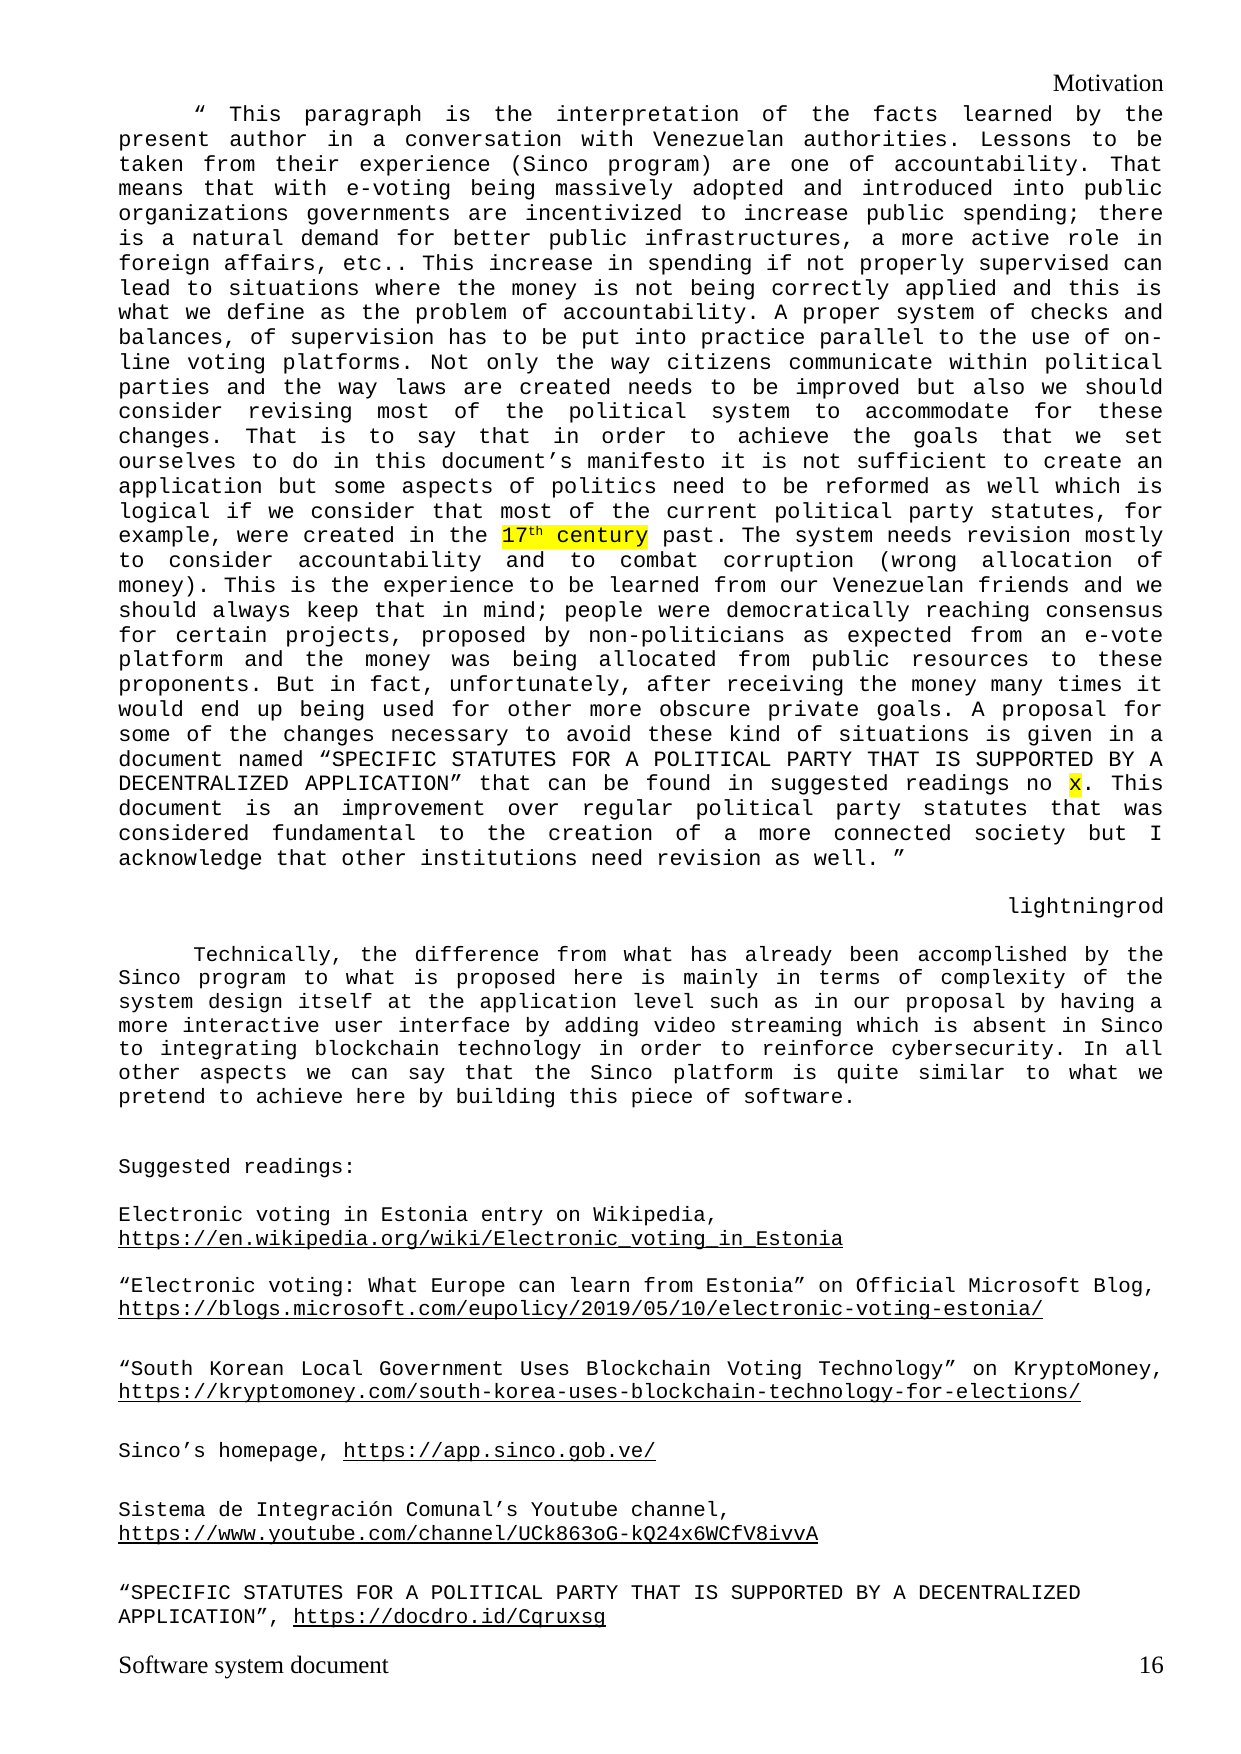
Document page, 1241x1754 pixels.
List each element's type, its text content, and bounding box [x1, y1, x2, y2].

text “SPECIFIC STATUTES FOR A POLITICAL PARTY THAT IS SUPPORTED BY A DECENTRALIZED APPLICATION”, https://docdro.id/Cqruxsg [118, 1582, 1164, 1629]
text Sinco’s homepage, https://app.sinco.gob.ve/ [118, 1440, 1164, 1464]
text “South Korean Local Government Uses Blockchain Voting Technology” on KryptoMoney, https://kryptomoney.com/south-korea-uses-blockchain-technology-for-elections/ [118, 1357, 1164, 1405]
text “ This paragraph is the interpretation of the facts learned by the present author in a conversation with Venezuelan authorities. Lessons to be taken from their experience (Sinco program) are one of accountability. That means that with e-voting being massively adopted and introduced into public organizations governments are incentivized to increase public spending; there is a natural demand for better public infrastructures, a more active role in foreign affairs, etc.. This increase in spending if not properly supervised can lead to situations where the money is not being correctly applied and this is what we define as the problem of accountability. A proper system of checks and balances, of supervision has to be put into practice parallel to the use of on-line voting platforms. Not only the way citizens communicate within political parties and the way laws are created needs to be improved but also we should consider revising most of the political system to accommodate for these changes. That is to say that in order to achieve the goals that we set ourselves to do in this document’s manifesto it is not sufficient to create an application but some aspects of politics need to be reformed as well which is logical if we consider that most of the current political party statutes, for example, were created in the 17th century past. The system needs revision mostly to consider accountability and to combat corruption (wrong allocation of money). This is the experience to be learned from our Venezuelan friends and we should always keep that in mind; people were democratically reaching consensus for certain projects, proposed by non-politicians as expected from an e-vote platform and the money was being allocated from public resources to these proponents. But in fact, unfortunately, after receiving the money many times it would end up being used for other more obscure private goals. A proposal for some of the changes necessary to avoid these kind of situations is given in a document named “SPECIFIC STATUTES FOR A POLITICAL PARTY THAT IS SUPPORTED BY A DECENTRALIZED APPLICATION” that can be found in suggested readings no x. This document is an improvement over regular political party statutes that was considered fundamental to the creation of a more connected society but I acknowledge that other institutions need revision as well. ” [118, 103, 1164, 872]
text lightningrod [118, 895, 1164, 920]
text Technically, the difference from what has already been accomplished by the Sinco program to what is proposed here is mainly in terms of complexity of the system design itself at the application level such as in our proposal by having a more interactive user interface by adding video streaming which is absent in Sinco to integrating blockchain technology in order to reinforce cybersecurity. In all other aspects we can say that the Sinco platform is quite similar to what we pretend to achieve here by building this piece of software. [118, 944, 1164, 1109]
text Suggested readings: [118, 1157, 1164, 1180]
text https://www.youtube.com/channel/UCk863oG-kQ24x6WCfV8ivvA [118, 1523, 1164, 1547]
text Sistema de Integración Comunal’s Youtube channel, [118, 1499, 1164, 1523]
text “Electronic voting: What Europe can learn from Estonia” on Official Microsoft Blog, [118, 1275, 1164, 1298]
text Electronic voting in Estonia entry on Wikipedia, https://en.wikipedia.org/wiki/Electronic_voting_in_Estonia [118, 1204, 1164, 1251]
text https://blogs.microsoft.com/eupolicy/2019/05/10/electronic-voting-estonia/ [118, 1298, 1164, 1322]
